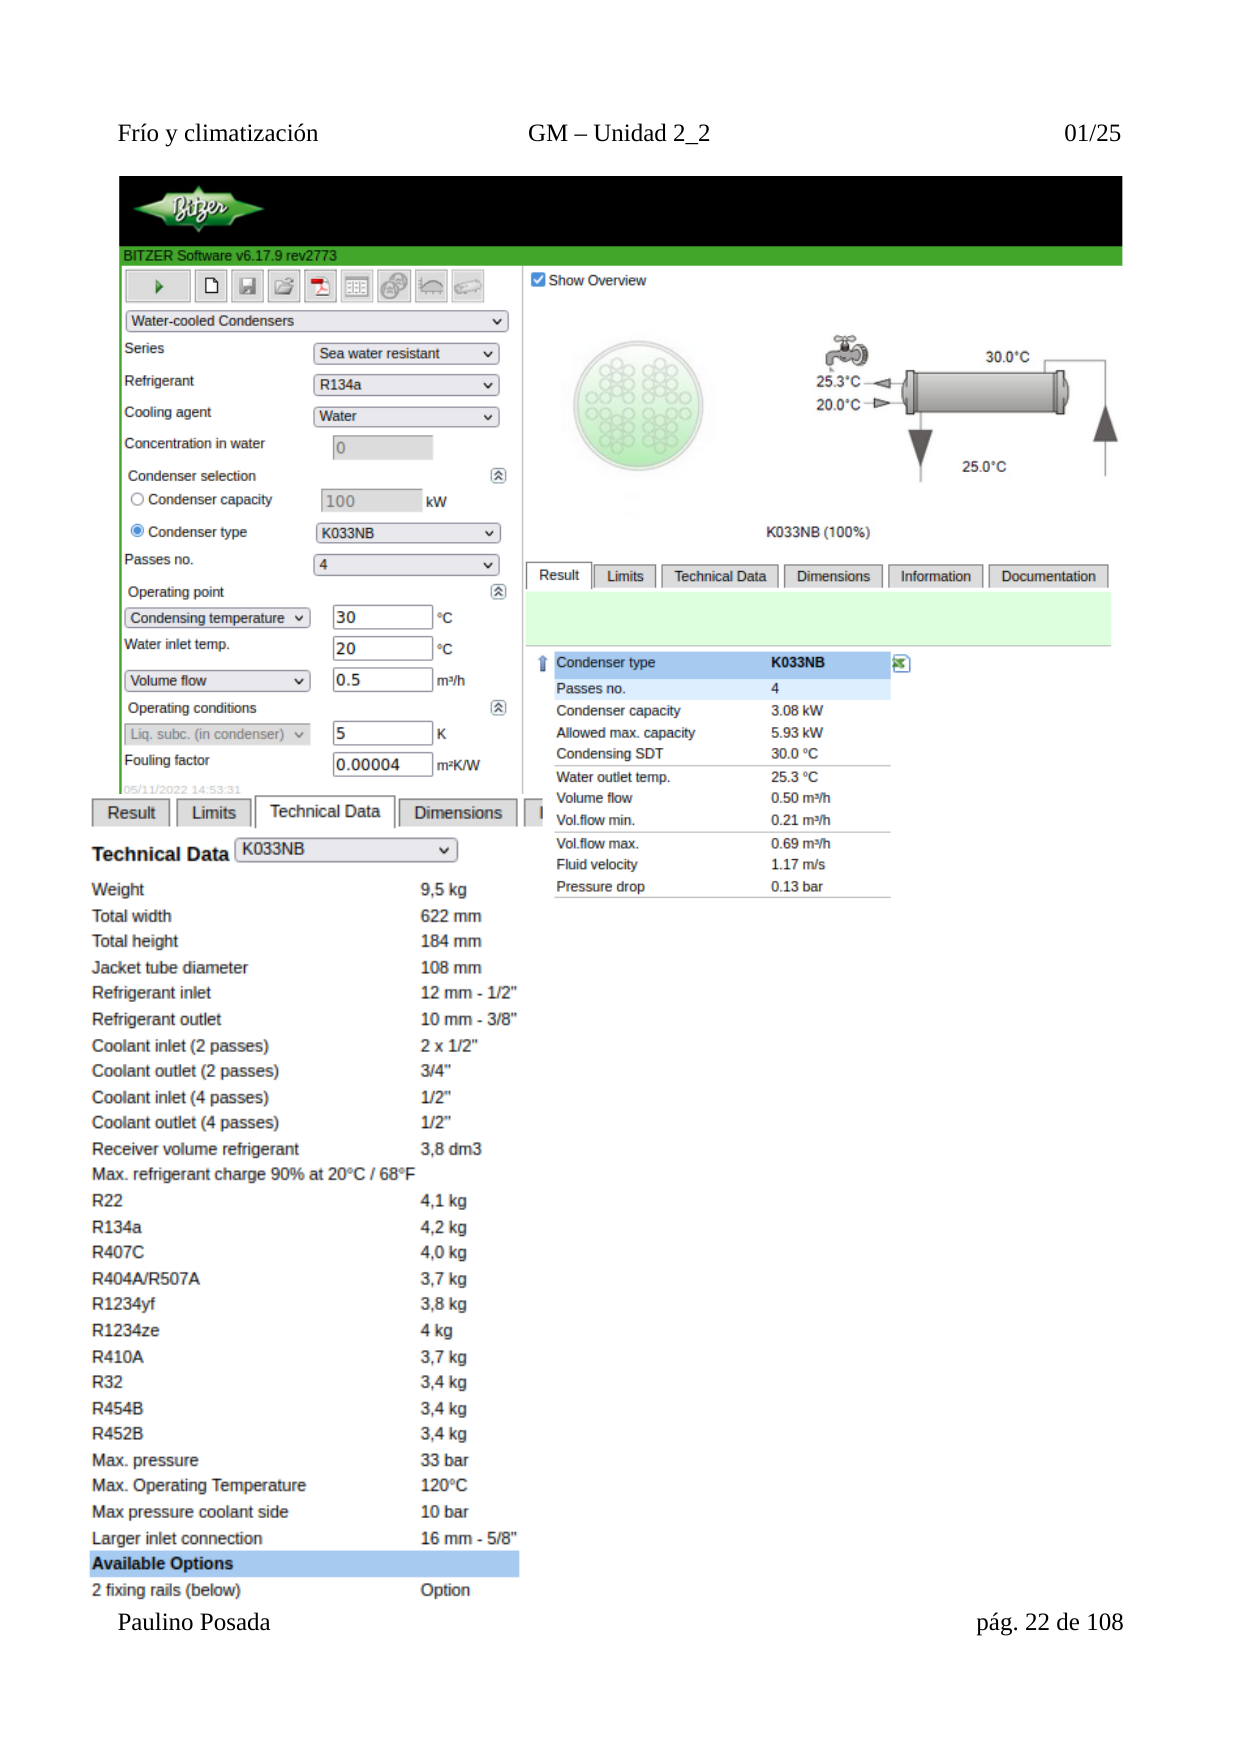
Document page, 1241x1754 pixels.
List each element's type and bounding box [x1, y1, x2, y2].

picture [89, 176, 1123, 1604]
